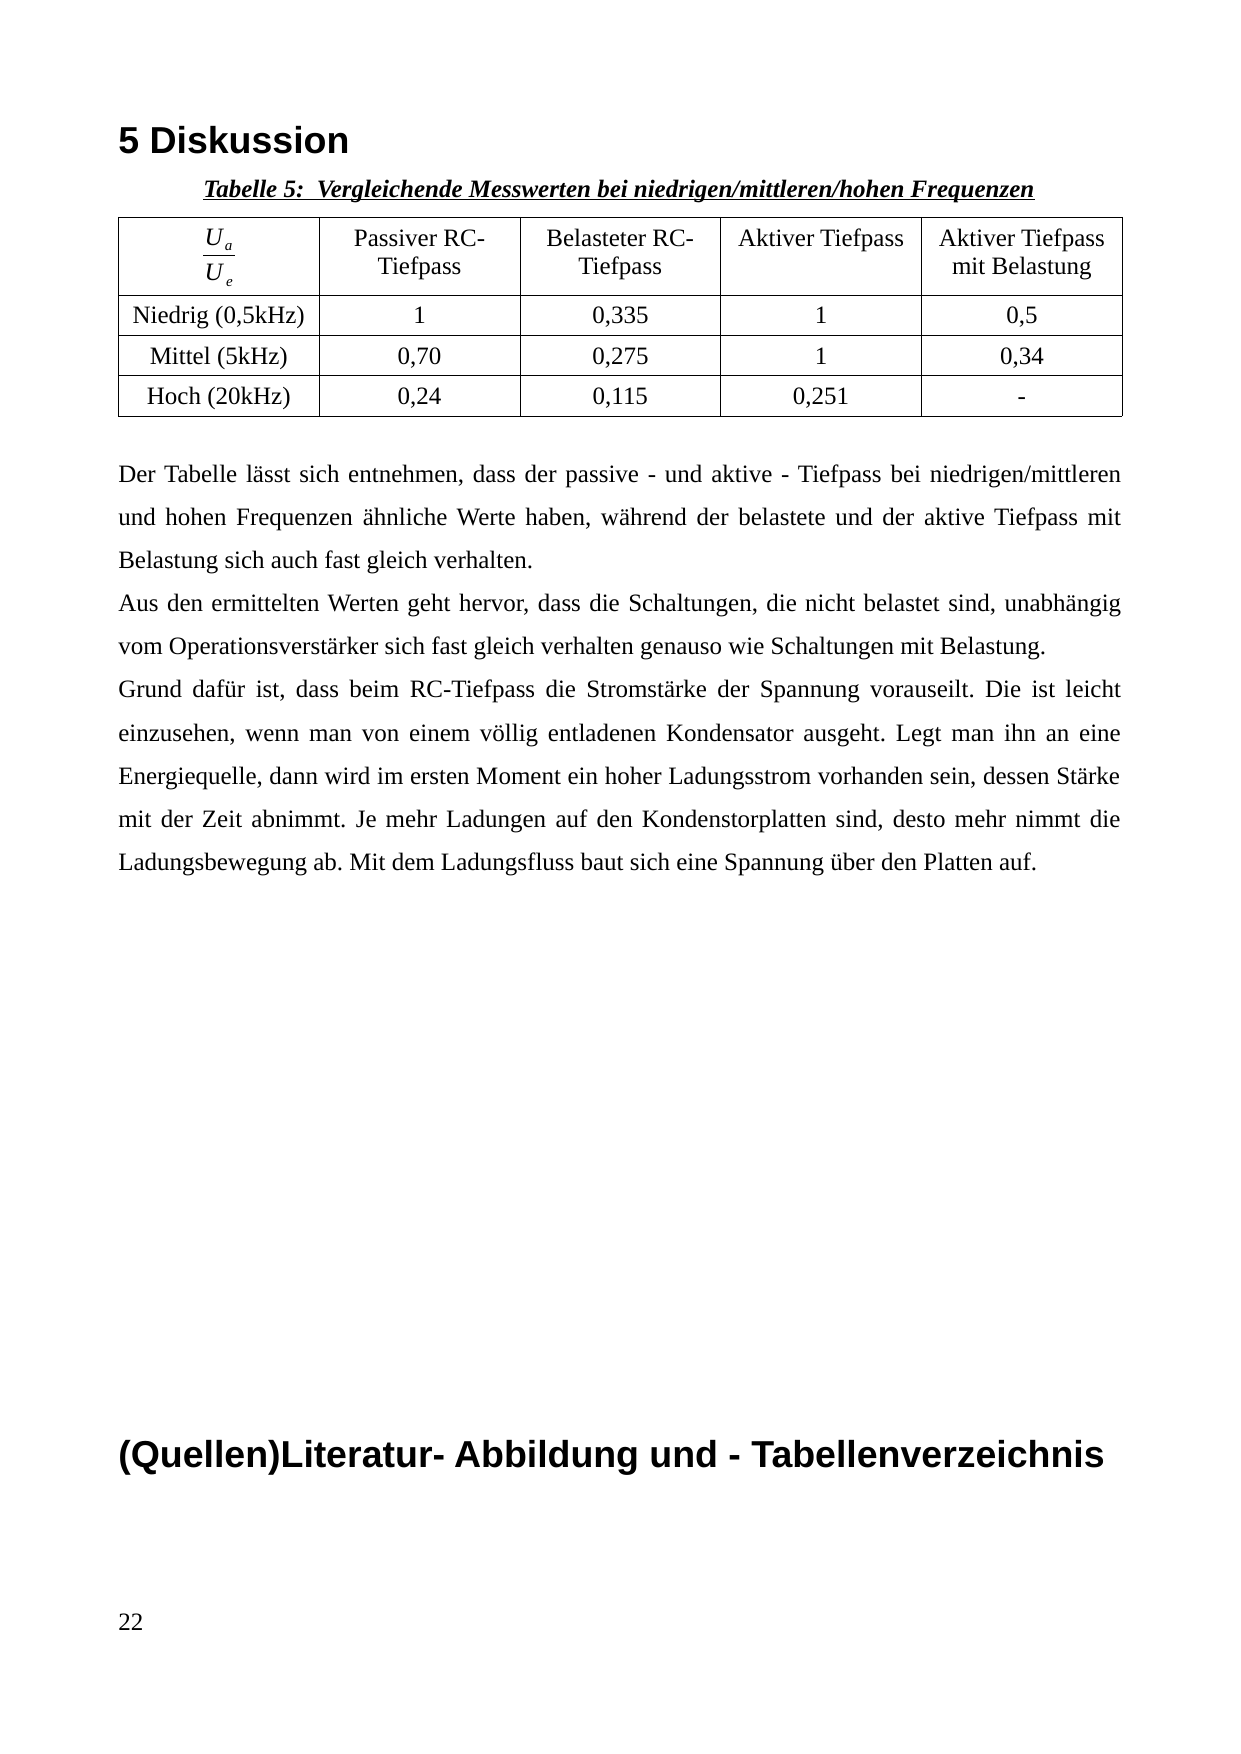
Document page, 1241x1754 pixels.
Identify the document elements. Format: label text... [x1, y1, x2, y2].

table_header [119, 218, 319, 295]
text Grund dafür ist, dass beim RC-Tiefpass die Stromstärke der Spannung vorauseilt. Die ist leicht einzusehen, wenn man von einem völlig entladenen Kondensator ausgeht. Legt man ihn an eine Energiequelle, dann wird im ersten Moment ein hoher Ladungsstrom vorhanden sein, dessen Stärke mit der Zeit abnimmt. Je mehr Ladungen auf den Kondenstorplatten sind, desto mehr nimmt die Ladungsbewegung ab. Mit dem Ladungsfluss baut sich eine Spannung über den Platten auf. [118, 674, 1122, 876]
title 5 Diskussion [118, 118, 1122, 161]
table_cell 0,70 [320, 336, 520, 375]
table_cell 0,275 [521, 336, 720, 375]
table_cell 0,5 [922, 296, 1122, 335]
title (Quellen)Literatur- Abbildung und - Tabellenverzeichnis [118, 1433, 1122, 1476]
table_header Belasteter RC-Tiefpass [521, 218, 720, 295]
table_cell Hoch (20kHz) [119, 376, 319, 416]
table_header Aktiver Tiefpass [721, 218, 921, 295]
table_cell 0,335 [521, 296, 720, 335]
table_cell 0,115 [521, 376, 720, 416]
table_cell 1 [721, 296, 921, 335]
table_cell 0,34 [922, 336, 1122, 375]
table_cell 1 [721, 336, 921, 375]
table_header Aktiver Tiefpass mit Belastung [922, 218, 1122, 295]
text Tabelle 5: Vergleichende Messwerten bei niedrigen/mittleren/hohen Frequenzen [118, 174, 1122, 202]
table_header Passiver RC-Tiefpass [320, 218, 520, 295]
table_cell Niedrig (0,5kHz) [119, 296, 319, 335]
table_cell 1 [320, 296, 520, 335]
table_cell Mittel (5kHz) [119, 336, 319, 375]
table_cell - [922, 376, 1122, 416]
text Der Tabelle lässt sich entnehmen, dass der passive - und aktive - Tiefpass bei niedrigen/mittleren und hohen Frequenzen ähnliche Werte haben, während der belastete und der aktive Tiefpass mit Belastung sich auch fast gleich verhalten. [118, 459, 1122, 574]
table_cell 0,251 [721, 376, 921, 416]
text Aus den ermittelten Werten geht hervor, dass die Schaltungen, die nicht belastet sind, unabhängig vom Operationsverstärker sich fast gleich verhalten genauso wie Schaltungen mit Belastung. [118, 588, 1122, 660]
table_cell 0,24 [320, 376, 520, 416]
